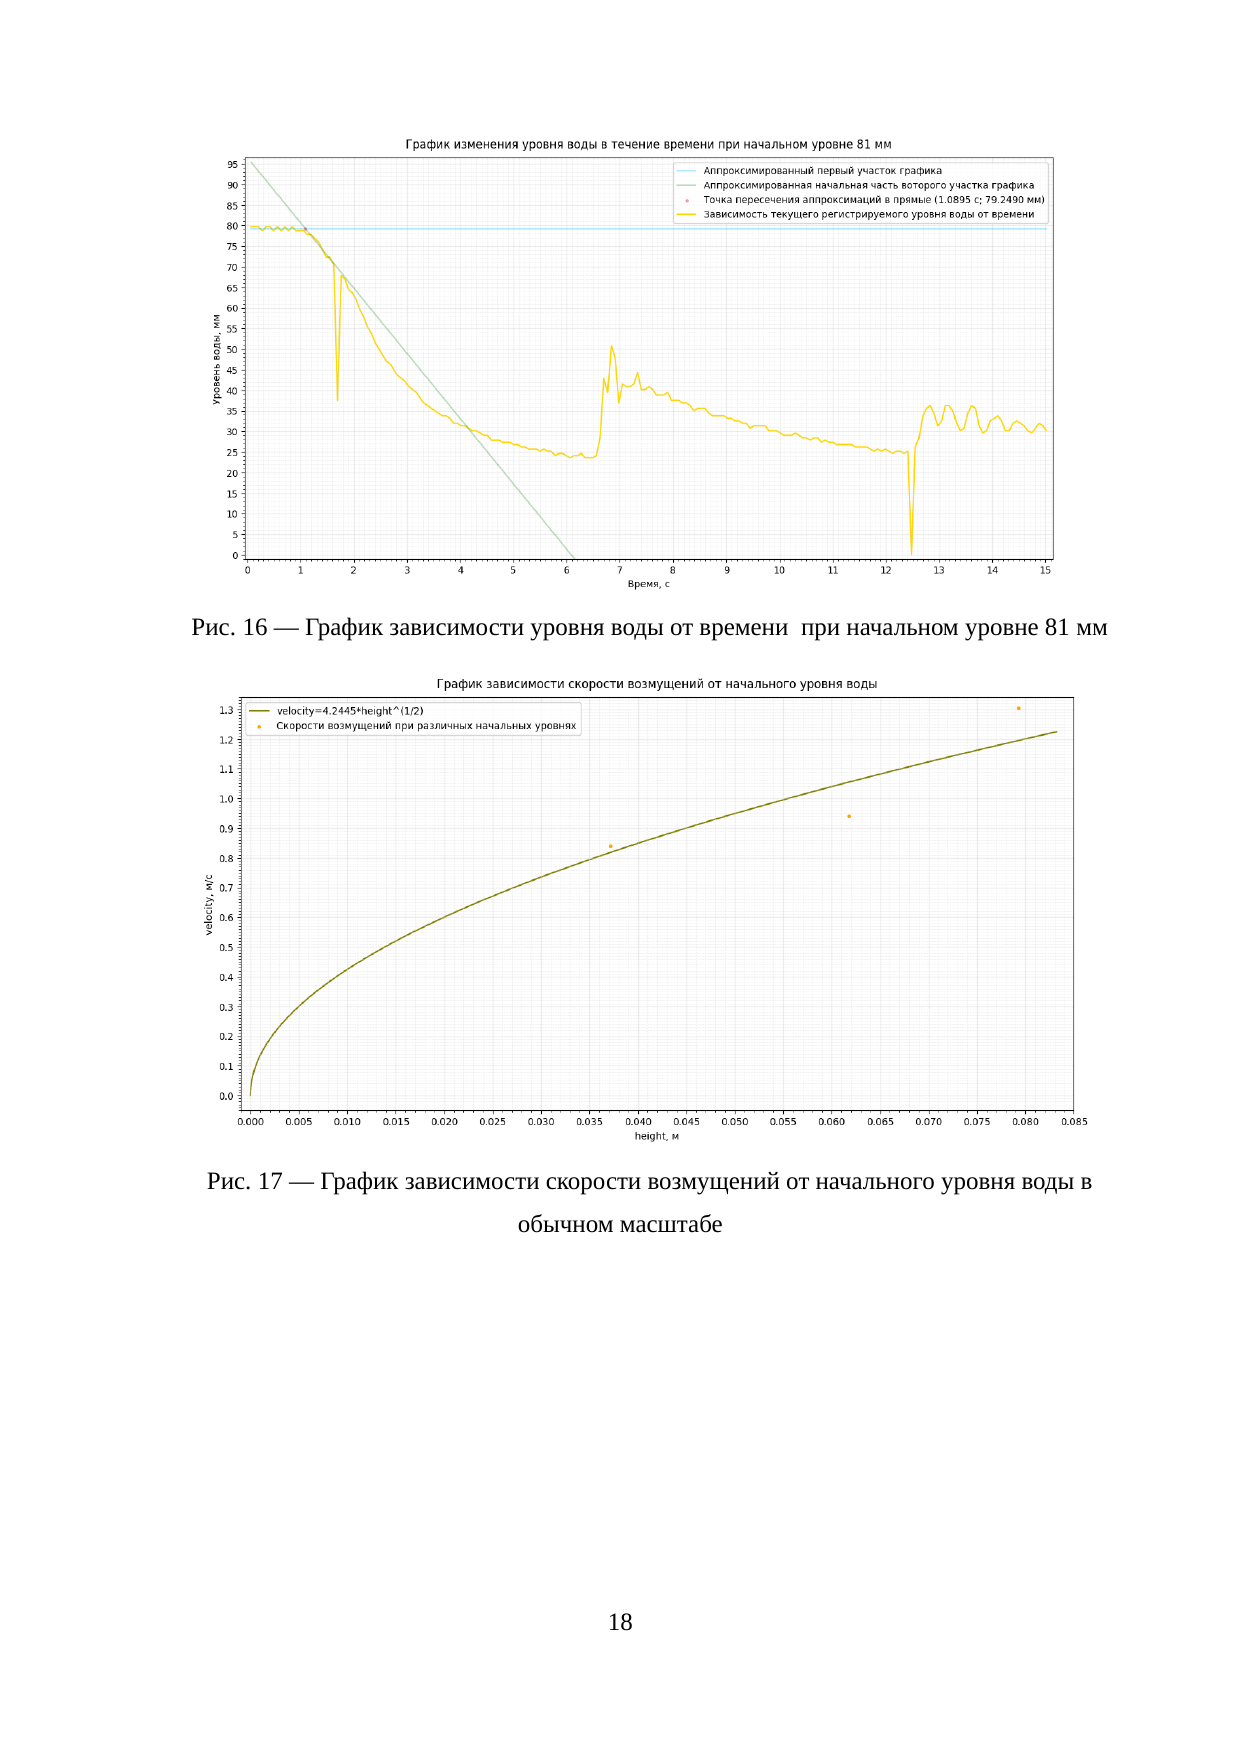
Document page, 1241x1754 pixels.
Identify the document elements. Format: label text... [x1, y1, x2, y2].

picture [177, 655, 1119, 1152]
picture [177, 118, 1088, 598]
text Рис. 17 — График зависимости скорости возмущений от начального уровня воды в обычном масштабе [118, 1166, 1122, 1238]
text Рис. 16 — График зависимости уровня воды от времени при начальном уровне 81 мм [118, 612, 1122, 641]
